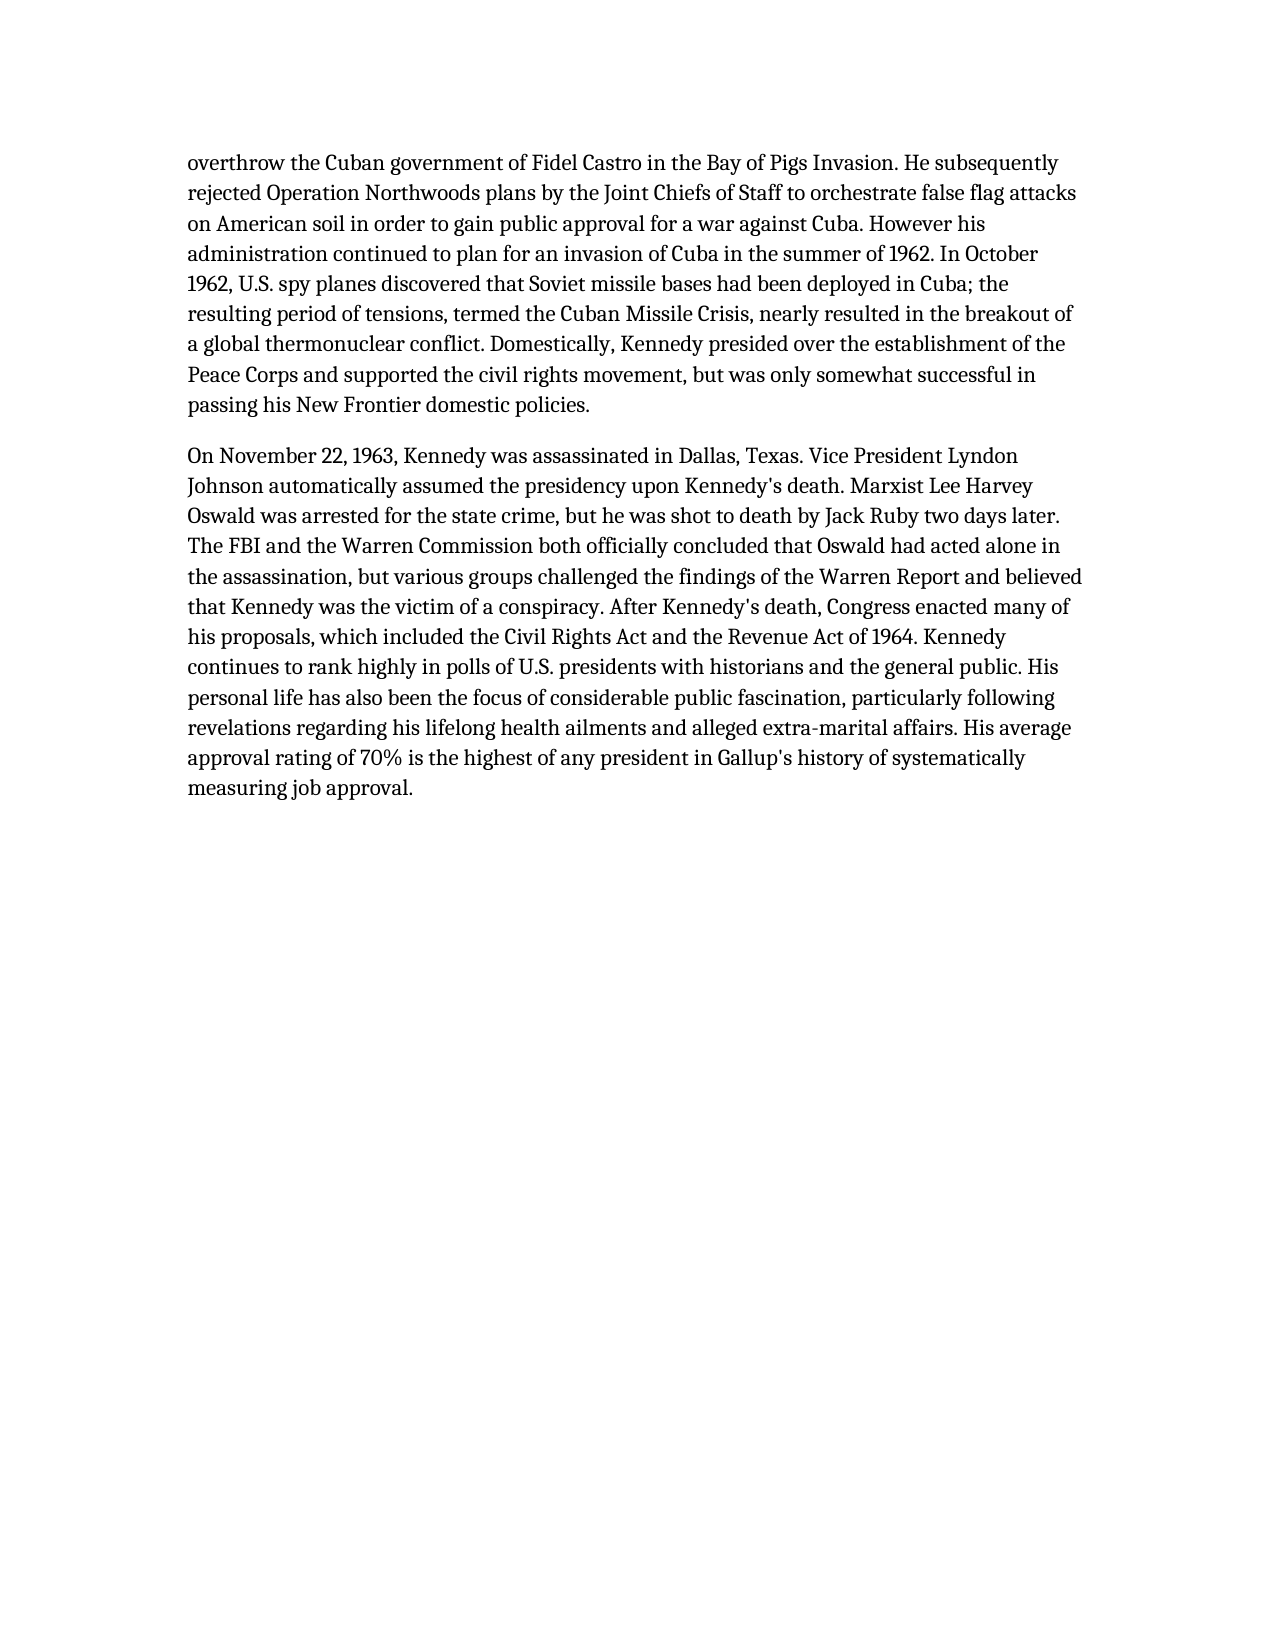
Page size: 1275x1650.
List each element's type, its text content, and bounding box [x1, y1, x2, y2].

text overthrow the Cuban government of Fidel Castro in the Bay of Pigs Invasion. He subsequently rejected Operation Northwoods plans by the Joint Chiefs of Staff to orchestrate false flag attacks on American soil in order to gain public approval for a war against Cuba. However his administration continued to plan for an invasion of Cuba in the summer of 1962. In October 1962, U.S. spy planes discovered that Soviet missile bases had been deployed in Cuba; the resulting period of tensions, termed the Cuban Missile Crisis, nearly resulted in the breakout of a global thermonuclear conflict. Domestically, Kennedy presided over the establishment of the Peace Corps and supported the civil rights movement, but was only somewhat successful in passing his New Frontier domestic policies. [187, 150, 1087, 418]
text On November 22, 1963, Kennedy was assassinated in Dallas, Texas. Vice President Lyndon Johnson automatically assumed the presidency upon Kennedy's death. Marxist Lee Harvey Oswald was arrested for the state crime, but he was shot to death by Jack Ruby two days later. The FBI and the Warren Commission both officially concluded that Oswald had acted alone in the assassination, but various groups challenged the findings of the Warren Report and believed that Kennedy was the victim of a conspiracy. After Kennedy's death, Congress enacted many of his proposals, which included the Civil Rights Act and the Revenue Act of 1964. Kennedy continues to rank highly in polls of U.S. presidents with historians and the general public. His personal life has also been the focus of considerable public fascination, particularly following revelations regarding his lifelong health ailments and alleged extra-marital affairs. His average approval rating of 70% is the highest of any president in Gallup's history of systematically measuring job approval. [187, 443, 1087, 801]
